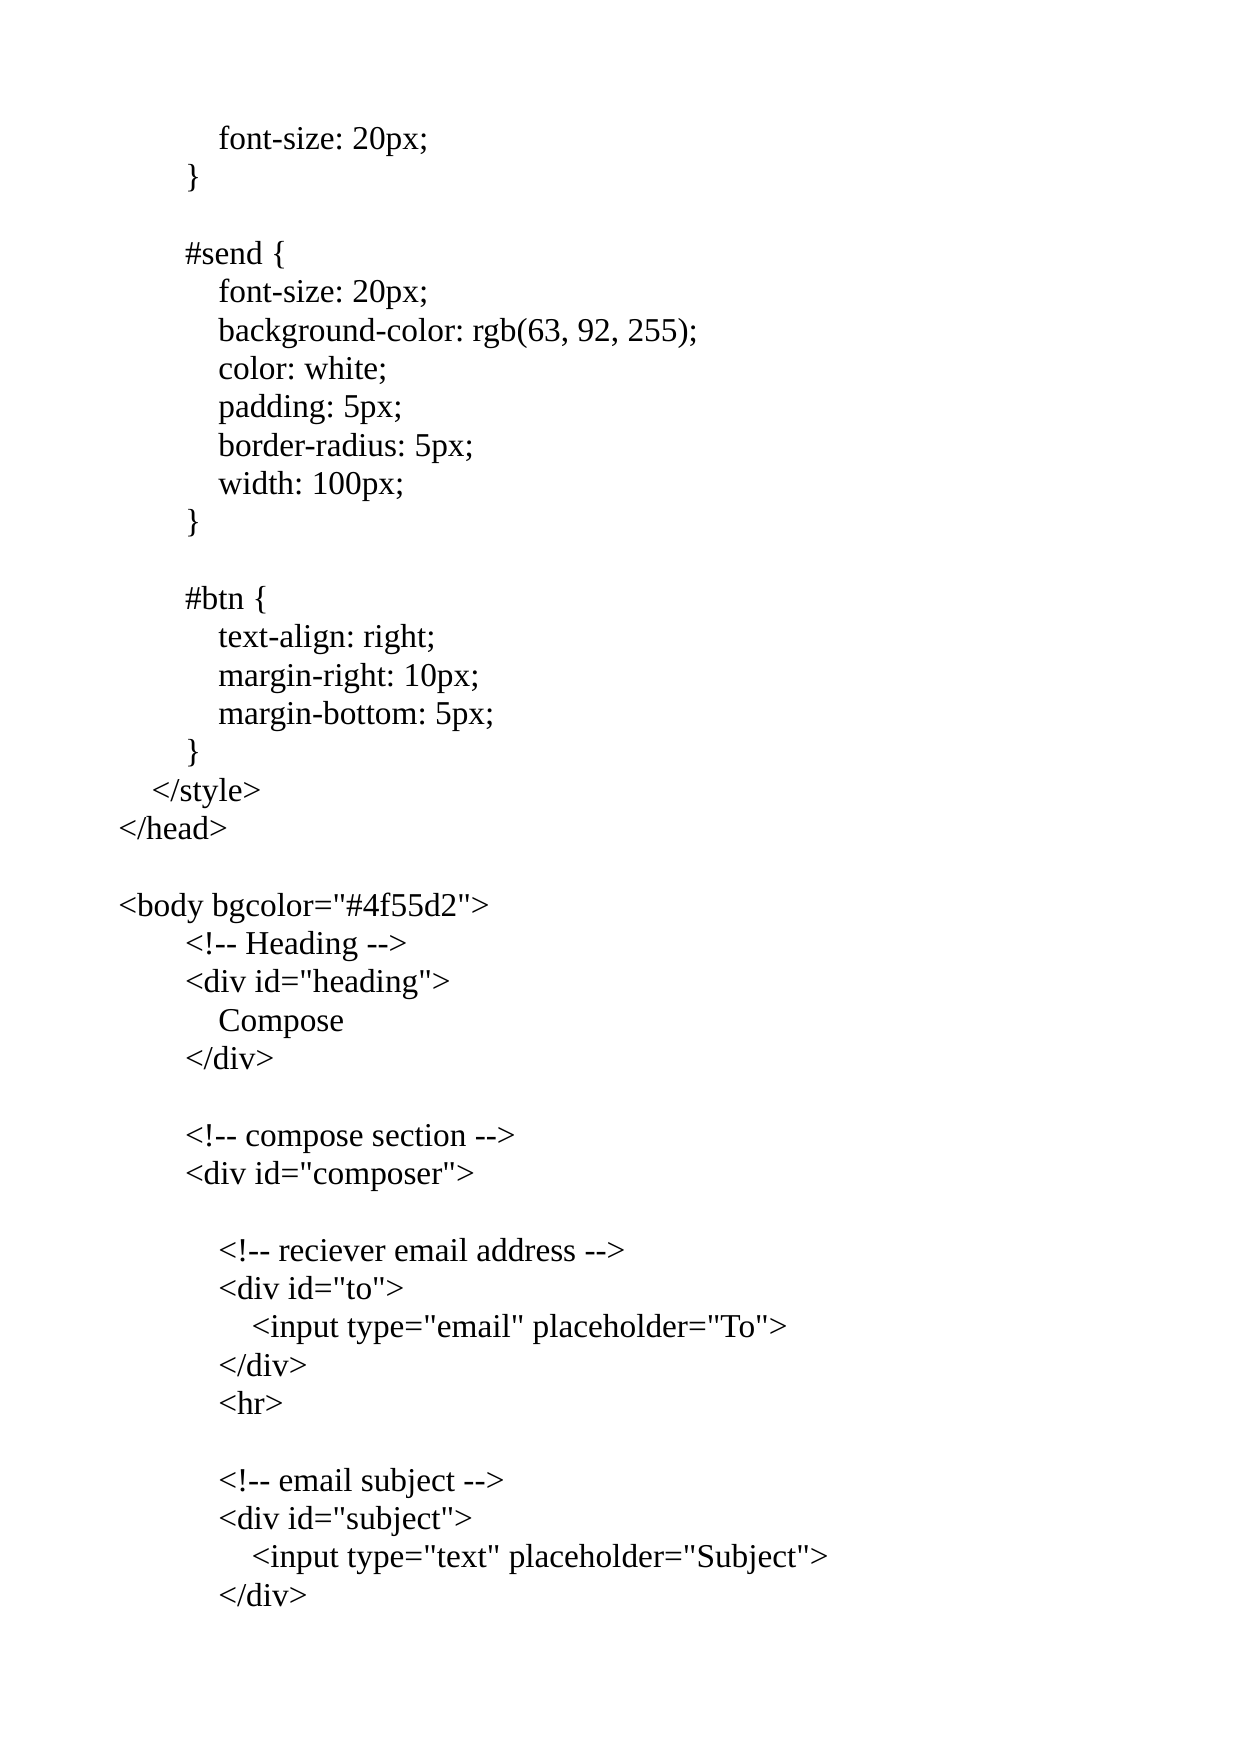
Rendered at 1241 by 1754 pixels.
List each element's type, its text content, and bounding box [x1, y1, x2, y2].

text <body bgcolor="#4f55d2"> [118, 885, 1122, 923]
text #send { [118, 233, 1122, 271]
text background-color: rgb(63, 92, 255); [118, 310, 1122, 348]
text <!-- compose section --> [118, 1115, 1122, 1153]
text </div> [118, 1575, 1122, 1613]
text <div id="subject"> [118, 1498, 1122, 1536]
text <input type="text" placeholder="Subject"> [118, 1536, 1122, 1575]
text </style> [118, 770, 1122, 808]
text font-size: 20px; [118, 271, 1122, 310]
text } [118, 156, 1122, 195]
text <hr> [118, 1383, 1122, 1421]
text <div id="composer"> [118, 1153, 1122, 1191]
text margin-right: 10px; [118, 655, 1122, 693]
text margin-bottom: 5px; [118, 693, 1122, 731]
text width: 100px; [118, 463, 1122, 501]
text } [118, 501, 1122, 540]
text </div> [118, 1345, 1122, 1383]
text padding: 5px; [118, 386, 1122, 425]
text Compose [118, 1000, 1122, 1038]
text <!-- reciever email address --> [118, 1230, 1122, 1268]
text </div> [118, 1038, 1122, 1076]
text font-size: 20px; [118, 118, 1122, 156]
text <input type="email" placeholder="To"> [118, 1306, 1122, 1345]
text text-align: right; [118, 616, 1122, 655]
text <!-- email subject --> [118, 1460, 1122, 1498]
text <!-- Heading --> [118, 923, 1122, 961]
text #btn { [118, 578, 1122, 616]
text color: white; [118, 348, 1122, 386]
text </head> [118, 808, 1122, 846]
text border-radius: 5px; [118, 425, 1122, 463]
text } [118, 731, 1122, 770]
text <div id="heading"> [118, 961, 1122, 1000]
text <div id="to"> [118, 1268, 1122, 1306]
